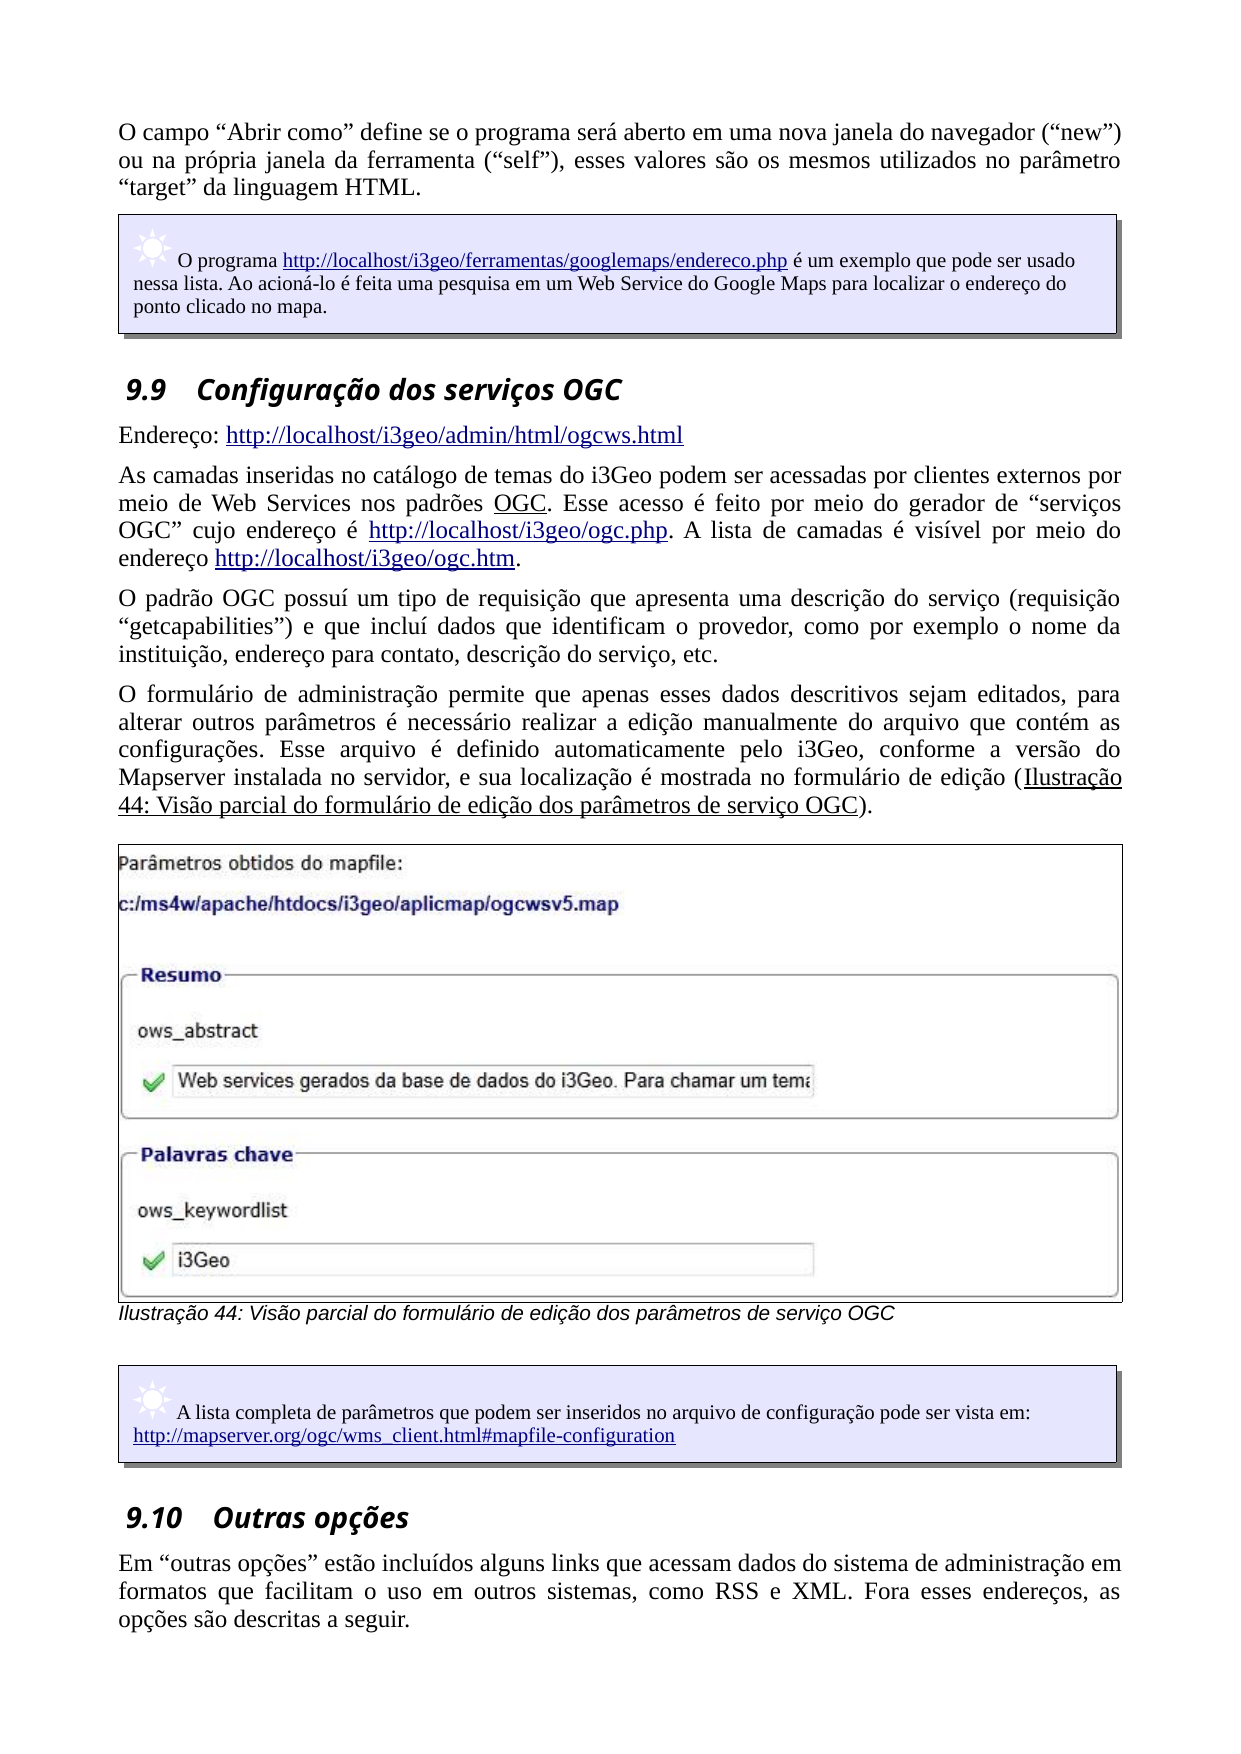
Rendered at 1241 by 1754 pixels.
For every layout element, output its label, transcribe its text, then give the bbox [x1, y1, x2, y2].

text As camadas inseridas no catálogo de temas do i3Geo podem ser acessadas por clientes externos por meio de Web Services nos padrões OGC. Esse acesso é feito por meio do gerador de “serviços OGC” cujo endereço é http://localhost/i3geo/ogc.php. A lista de camadas é visível por meio do endereço http://localhost/i3geo/ogc.htm. [118, 461, 1122, 572]
picture [133, 245, 141, 251]
text A lista completa de parâmetros que podem ser inseridos no arquivo de configuração pode ser vista em: http://mapserver.org/ogc/wms_client.html#mapfile-configuration [119, 1366, 1116, 1462]
picture [164, 1396, 173, 1403]
picture [138, 254, 147, 262]
text Em “outras opções” estão incluídos alguns links que acessam dados do sistema de administração em formatos que facilitam o uso em outros sistemas, como RSS e XML. Fora esses endereços, as opções são descritas a seguir. [118, 1549, 1122, 1633]
text O padrão OGC possuí um tipo de requisição que apresenta uma descrição do serviço (requisição “getcapabilities”) e que incluí dados que identificam o provedor, como por exemplo o nome da instituição, endereço para contato, descrição do serviço, etc. [118, 584, 1122, 668]
picture [149, 1411, 156, 1420]
subtitle Configuração dos serviços OGC [118, 369, 1122, 408]
text O formulário de administração permite que apenas esses dados descritivos sejam editados, para alterar outros parâmetros é necessário realizar a edição manualmente do arquivo que contém as configurações. Esse arquivo é definido automaticamente pelo i3Geo, conforme a versão do Mapserver instalada no servidor, e sua localização é mostrada no formulário de edição (Ilustração 44: Visão parcial do formulário de edição dos parâmetros de serviço OGC). [118, 680, 1122, 819]
picture [138, 1380, 167, 1414]
text O programa http://localhost/i3geo/ferramentas/googlemaps/endereco.php é um exemplo que pode ser usado nessa lista. Ao acioná-lo é feita uma pesquisa em um Web Service do Google Maps para localizar o endereço do ponto clicado no mapa. [119, 215, 1116, 333]
picture [138, 234, 167, 262]
picture [149, 228, 156, 237]
text Ilustração 44: Visão parcial do formulário de edição dos parâmetros de serviço OGC [118, 1303, 1122, 1325]
picture [149, 259, 156, 268]
subtitle Outras opções [118, 1497, 1122, 1537]
picture [133, 1396, 141, 1403]
picture [119, 845, 1122, 1302]
text O campo “Abrir como” define se o programa será aberto em uma nova janela do navegador (“new”) ou na própria janela da ferramenta (“self”), esses valores são os mesmos utilizados no parâmetro “target” da linguagem HTML. [118, 118, 1122, 201]
text Endereço: http://localhost/i3geo/admin/html/ogcws.html [118, 421, 1122, 449]
picture [164, 245, 173, 251]
